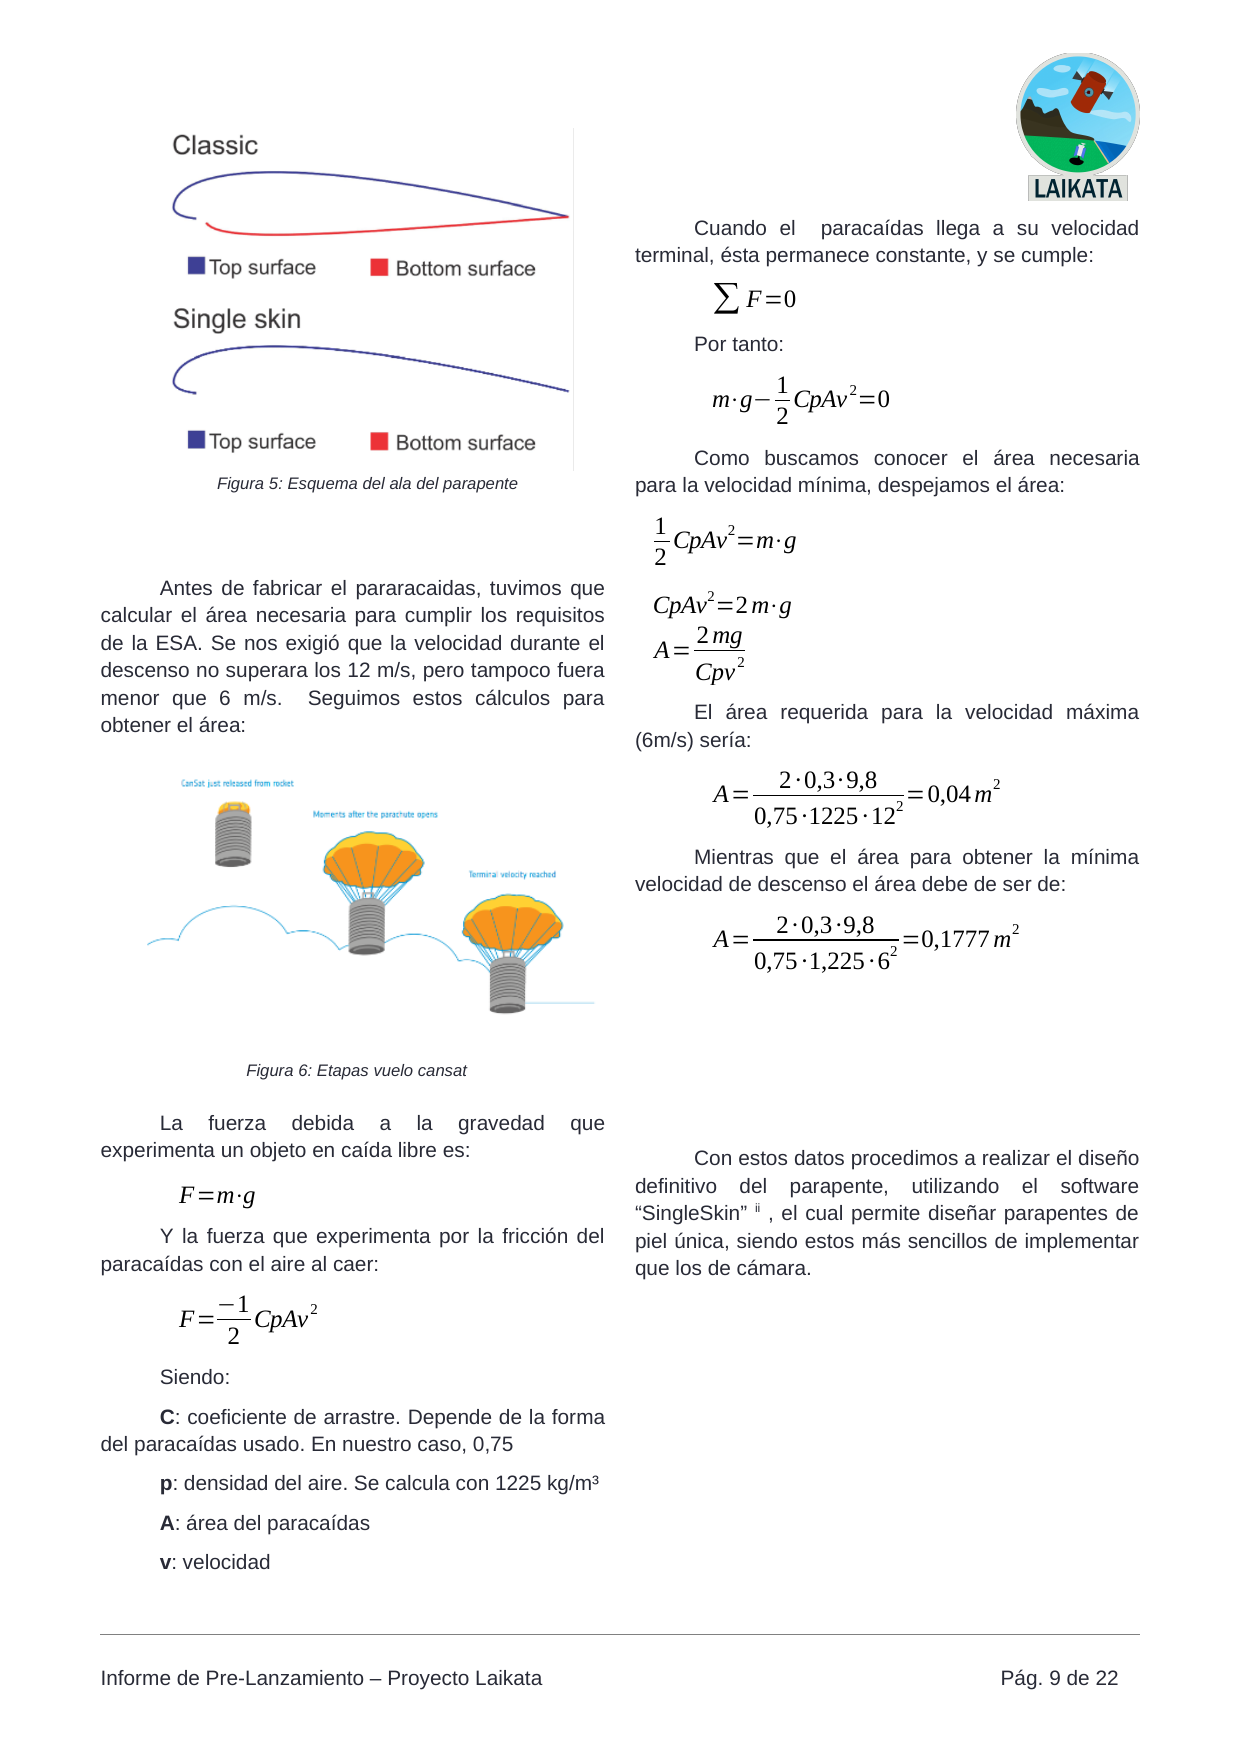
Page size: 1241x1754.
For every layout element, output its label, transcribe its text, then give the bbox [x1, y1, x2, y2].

text Y la fuerza que experimenta por la fricción del paracaídas con el aire al caer: [100, 1224, 605, 1276]
text A: área del paracaídas [100, 1511, 605, 1534]
text Siendo: [100, 1365, 605, 1389]
text Por tanto: [635, 332, 1140, 356]
text v: velocidad [100, 1550, 605, 1574]
text Cuando el paracaídas llega a su velocidad terminal, ésta permanece constante, y se cumple: [635, 216, 1140, 267]
text Figura 6: Etapas vuelo cansat [104, 753, 609, 1080]
text La fuerza debida a la gravedad que experimenta un objeto en caída libre es: [100, 752, 605, 1162]
text p: densidad del aire. Se calcula con 1225 kg/m³ [100, 1471, 605, 1495]
picture [168, 128, 574, 471]
text Con estos datos procedimos a realizar el diseño definitivo del parapente, utilizando el software “SingleSkin” , el cual permite diseñar parapentes de piel única, siendo estos más sencillos de implementar que los de cámara. [635, 1146, 1140, 1280]
text El área requerida para la velocidad máxima (6m/s) sería: [635, 700, 1140, 751]
text Como buscamos conocer el área necesaria para la velocidad mínima, despejamos el área: [635, 446, 1140, 497]
text Antes de fabricar el pararacaidas, tuvimos que calcular el área necesaria para cumplir los requisitos de la ESA. Se nos exigió que la velocidad durante el descenso no superara los 12 m/s, pero tampoco fuera menor que 6 m/s. Seguimos estos cálculos para obtener el área: [100, 575, 605, 737]
text Figura 5: Esquema del ala del parapente [132, 231, 603, 493]
text C: coeficiente de arrastre. Depende de la forma del paracaídas usado. En nuestro caso, 0,75 [100, 1404, 605, 1456]
picture [114, 764, 599, 1058]
text Mientras que el área para obtener la mínima velocidad de descenso el área debe de ser de: [635, 844, 1140, 896]
picture [1016, 53, 1140, 201]
